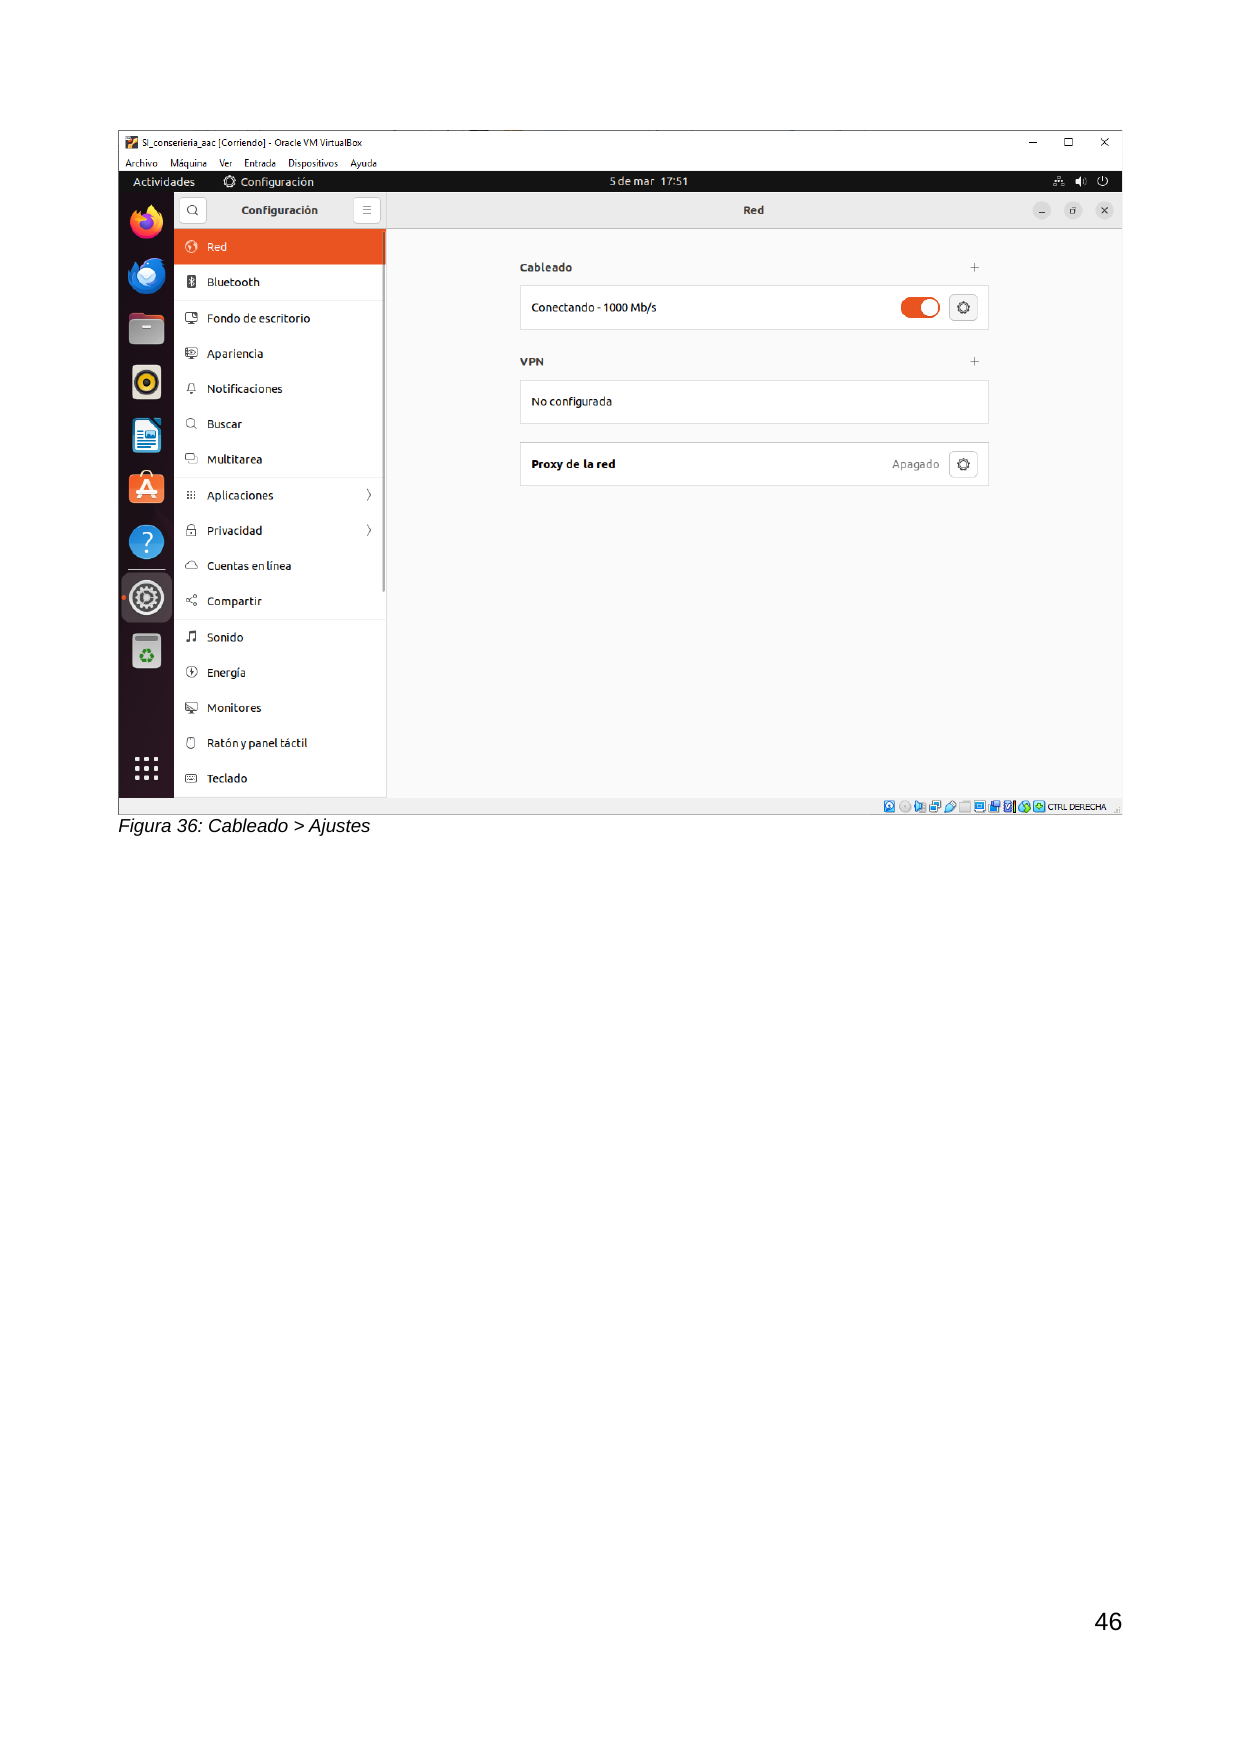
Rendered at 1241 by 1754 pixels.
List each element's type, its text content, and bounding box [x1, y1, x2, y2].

picture [118, 130, 1123, 815]
text Figura 36: Cableado > Ajustes [118, 815, 1122, 837]
